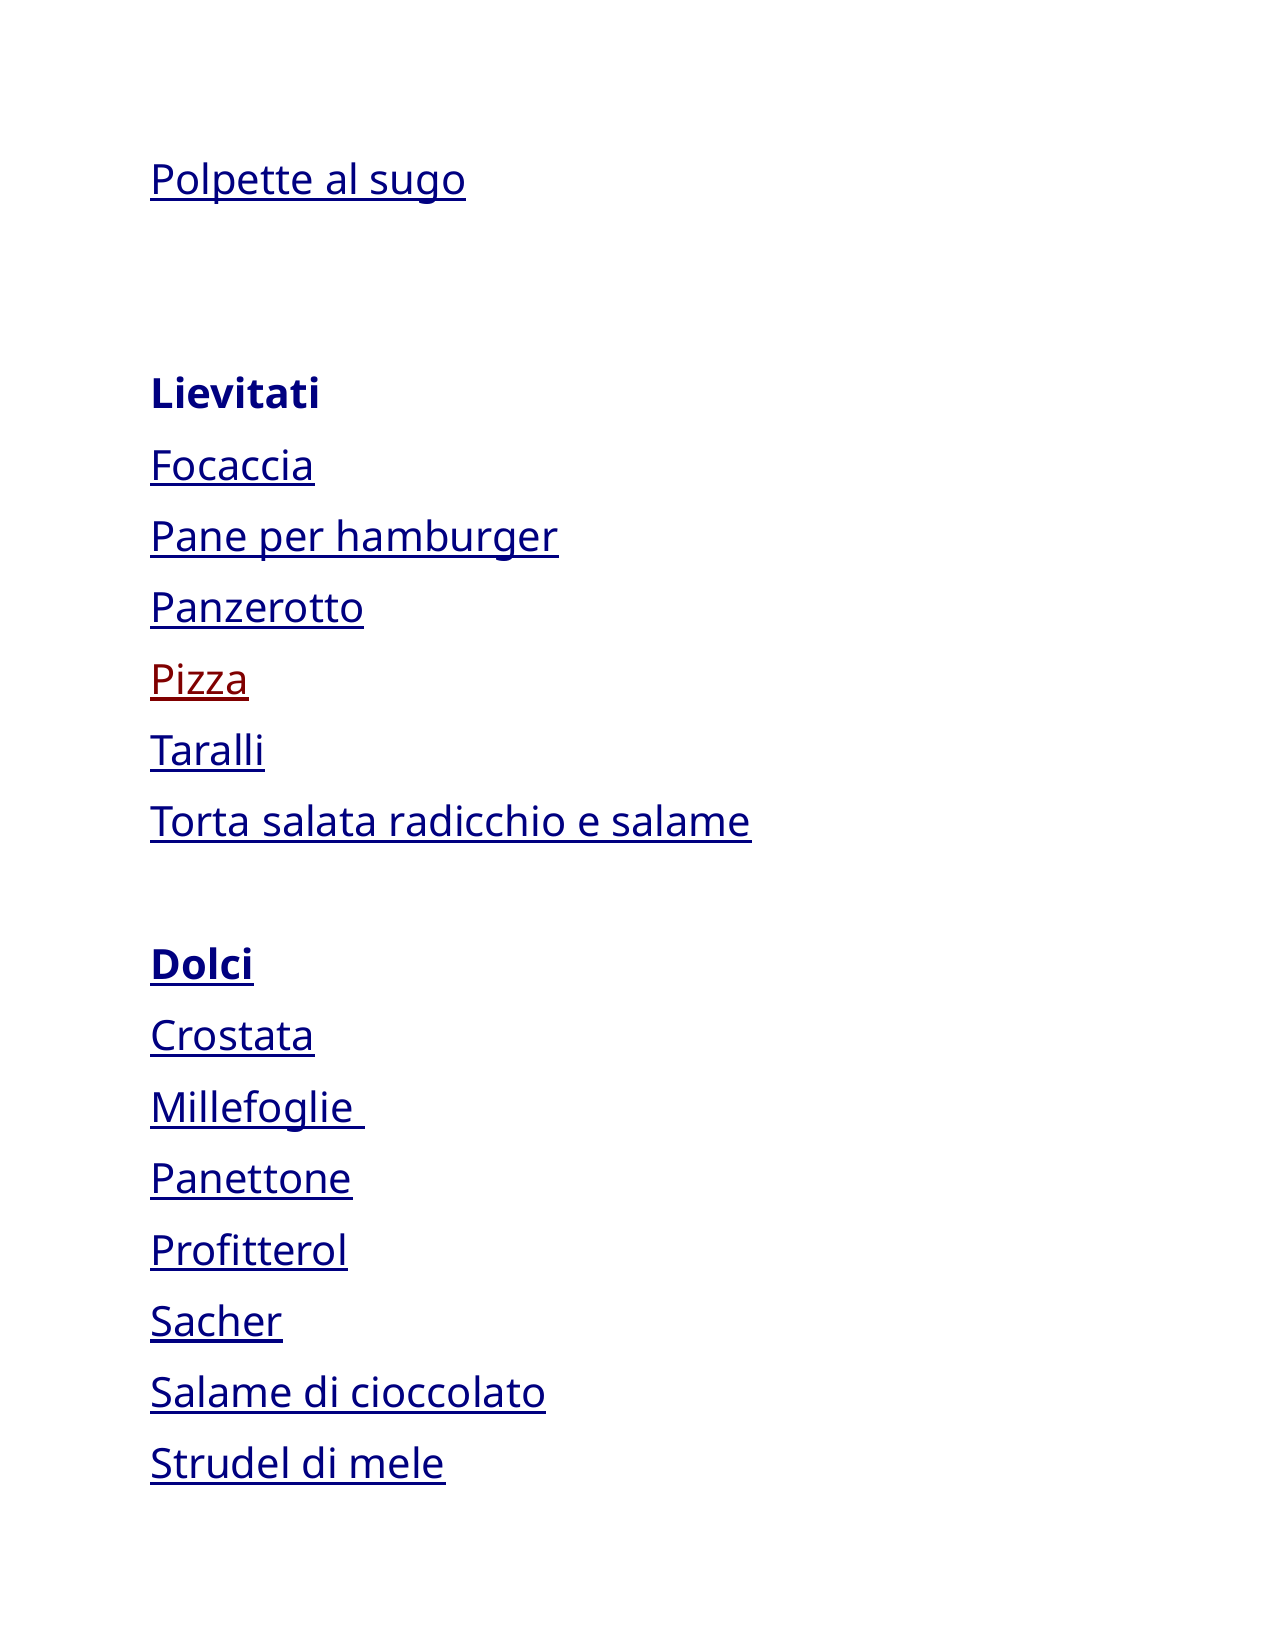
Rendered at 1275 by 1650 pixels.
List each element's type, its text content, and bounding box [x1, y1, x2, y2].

text Taralli [150, 721, 1125, 778]
text Sacher [150, 1292, 1125, 1348]
text Millefoglie [150, 1078, 1125, 1134]
text Torta salata radicchio e salame [150, 792, 1125, 849]
text Panzerotto [150, 578, 1125, 635]
text Crostata [150, 1006, 1125, 1063]
text Panettone [150, 1149, 1125, 1206]
text Salame di cioccolato [150, 1363, 1125, 1420]
text Focaccia [150, 435, 1125, 492]
text Profitterol [150, 1220, 1125, 1277]
text Pane per hamburger [150, 507, 1125, 563]
text Strudel di mele [150, 1434, 1125, 1491]
text Pizza [150, 649, 1125, 706]
text Dolci [150, 935, 1125, 992]
text Polpette al sugo [150, 150, 1125, 207]
text Lievitati [150, 364, 1125, 421]
